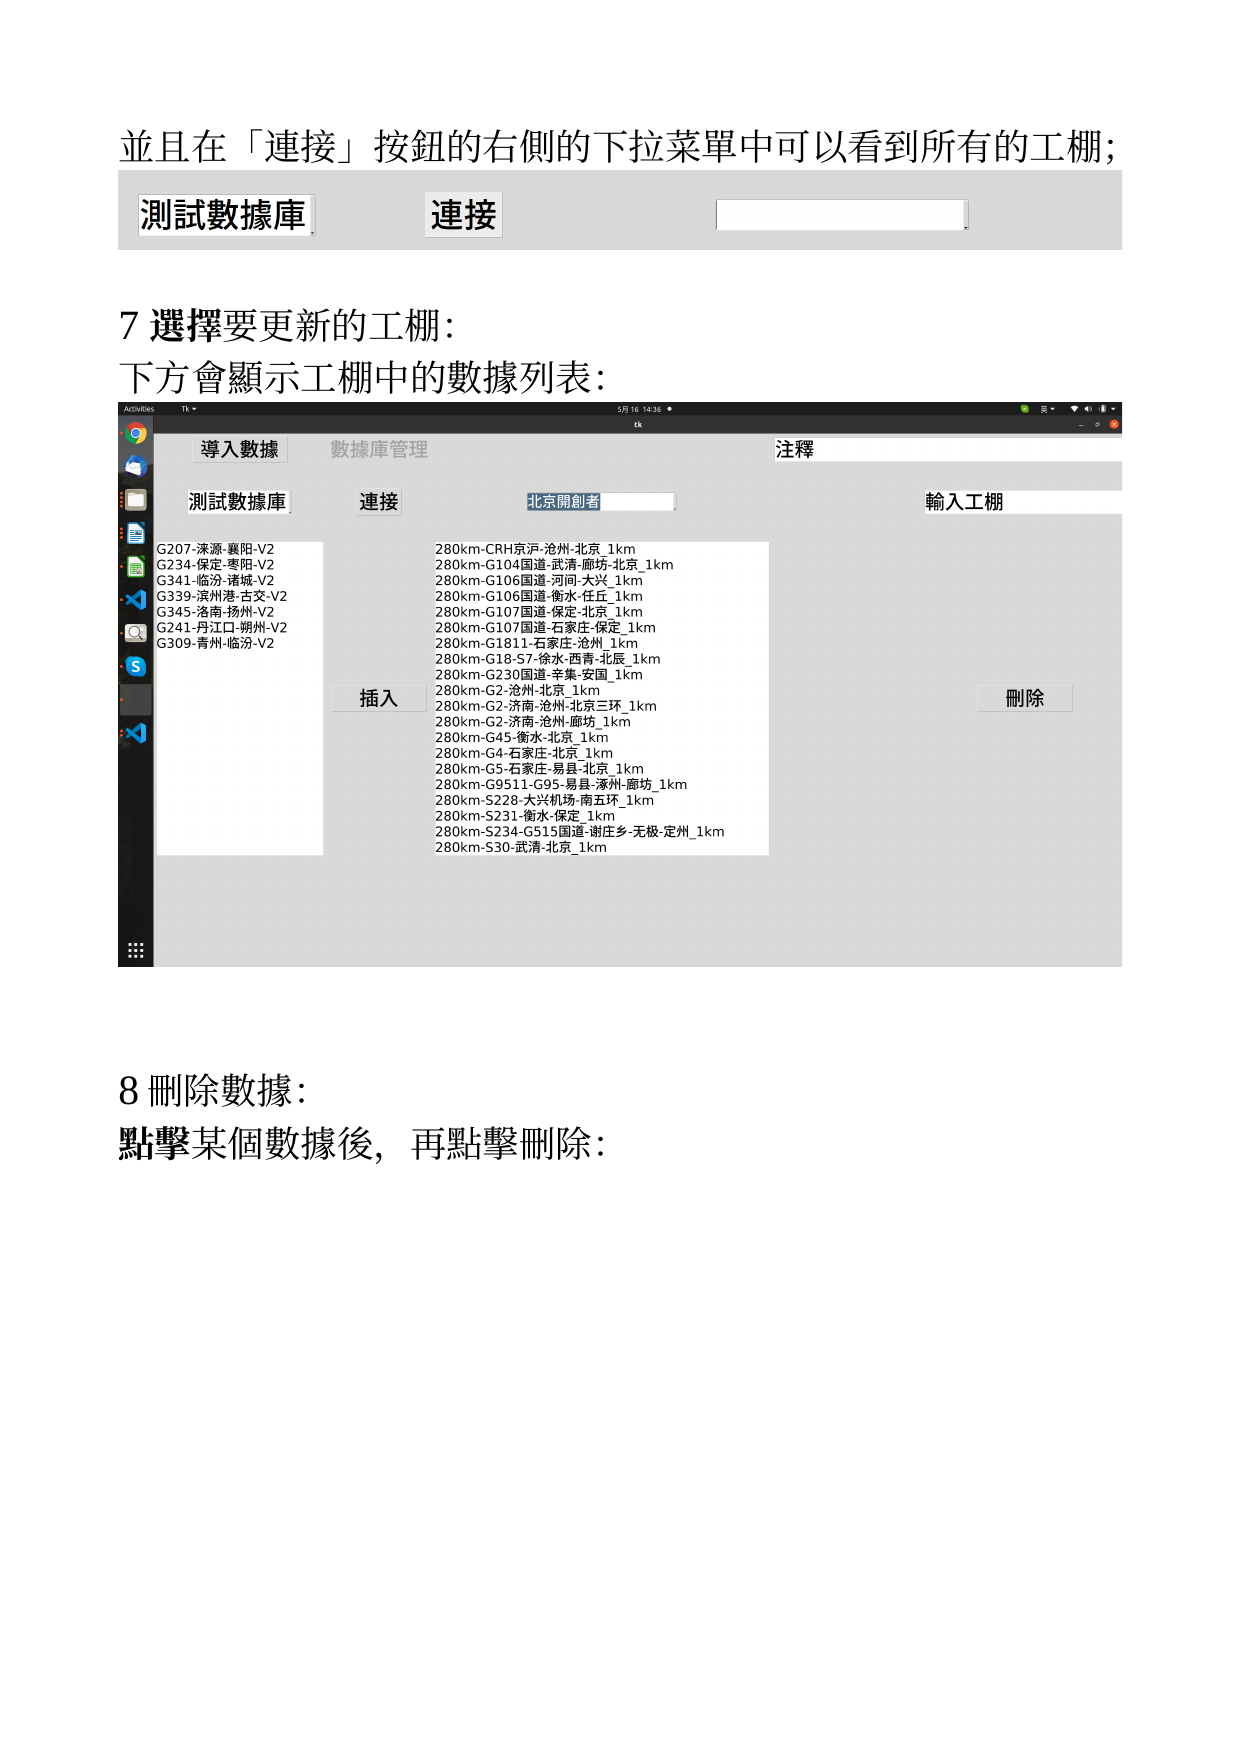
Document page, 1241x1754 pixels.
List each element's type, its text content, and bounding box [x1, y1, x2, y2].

picture [118, 170, 1123, 250]
text 點擊某個數據後，再點擊刪除： [118, 1115, 1122, 1168]
text 並且在「連接」按鈕的右側的下拉菜單中可以看到所有的工棚； [118, 118, 1122, 170]
text 下方會顯示工棚中的數據列表： [118, 350, 1122, 402]
text 7 選擇要更新的工棚： [118, 297, 1122, 350]
text 8刪除數據： [118, 1063, 1122, 1115]
picture [118, 402, 1123, 967]
